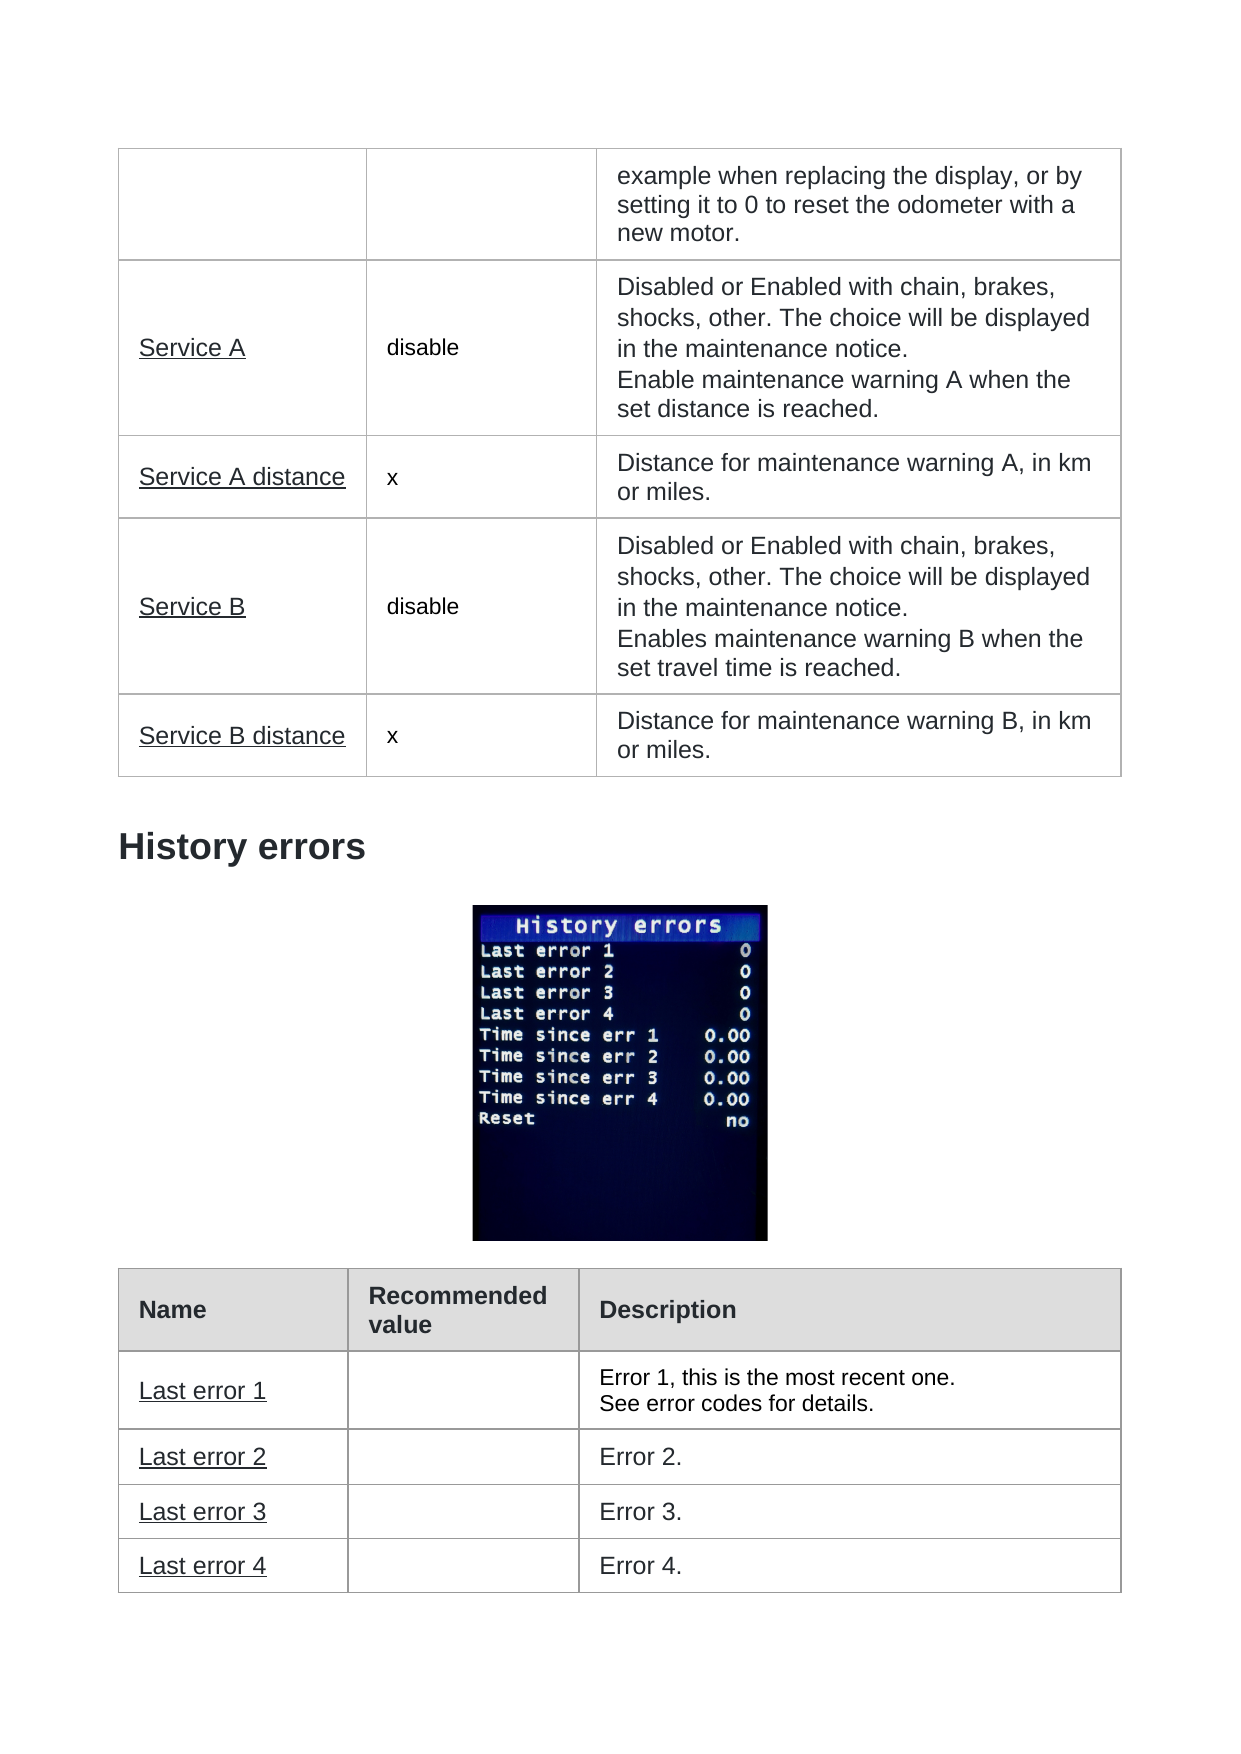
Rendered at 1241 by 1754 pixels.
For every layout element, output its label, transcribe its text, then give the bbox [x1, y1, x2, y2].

table_cell [119, 149, 366, 259]
table_cell Distance for maintenance warning A, in km or miles. [597, 436, 1120, 517]
table_cell Error 3. [580, 1485, 1120, 1538]
table_cell example when replacing the display, or by setting it to 0 to reset the odometer with a new motor. [597, 149, 1120, 259]
table_cell [367, 149, 596, 259]
table_cell Service A [119, 261, 366, 435]
table_cell disable [367, 261, 596, 435]
table_cell Last error 2 [119, 1430, 347, 1484]
table_header Name [119, 1269, 347, 1350]
table_cell [349, 1430, 578, 1484]
table_header Description [580, 1269, 1120, 1350]
table_cell Last error 1 [119, 1352, 347, 1428]
table_cell Disabled or Enabled with chain, brakes, shocks, other. The choice will be displayed in the maintenance notice. Enable maintenance warning A when the set distance is reached. [597, 261, 1120, 435]
table_cell [349, 1485, 578, 1538]
table_cell Last error 4 [119, 1539, 347, 1591]
table_cell Last error 3 [119, 1485, 347, 1538]
table_cell Service B [119, 519, 366, 693]
table_cell Error 2. [580, 1430, 1120, 1484]
table_cell [349, 1539, 578, 1591]
text History errors [118, 824, 1122, 868]
table_cell x [367, 436, 596, 517]
table_cell Service A distance [119, 436, 366, 517]
table_cell [349, 1352, 578, 1428]
table_cell Distance for maintenance warning B, in km or miles. [597, 695, 1120, 776]
table_cell Disabled or Enabled with chain, brakes, shocks, other. The choice will be displayed in the maintenance notice. Enables maintenance warning B when the set travel time is reached. [597, 519, 1120, 693]
table_cell disable [367, 519, 596, 693]
table_cell Service B distance [119, 695, 366, 776]
picture [472, 905, 768, 1241]
table_cell Error 1, this is the most recent one. See error codes for details. [580, 1352, 1120, 1428]
table_cell Error 4. [580, 1539, 1120, 1591]
table_header Recommended value [349, 1269, 578, 1350]
table_cell x [367, 695, 596, 776]
